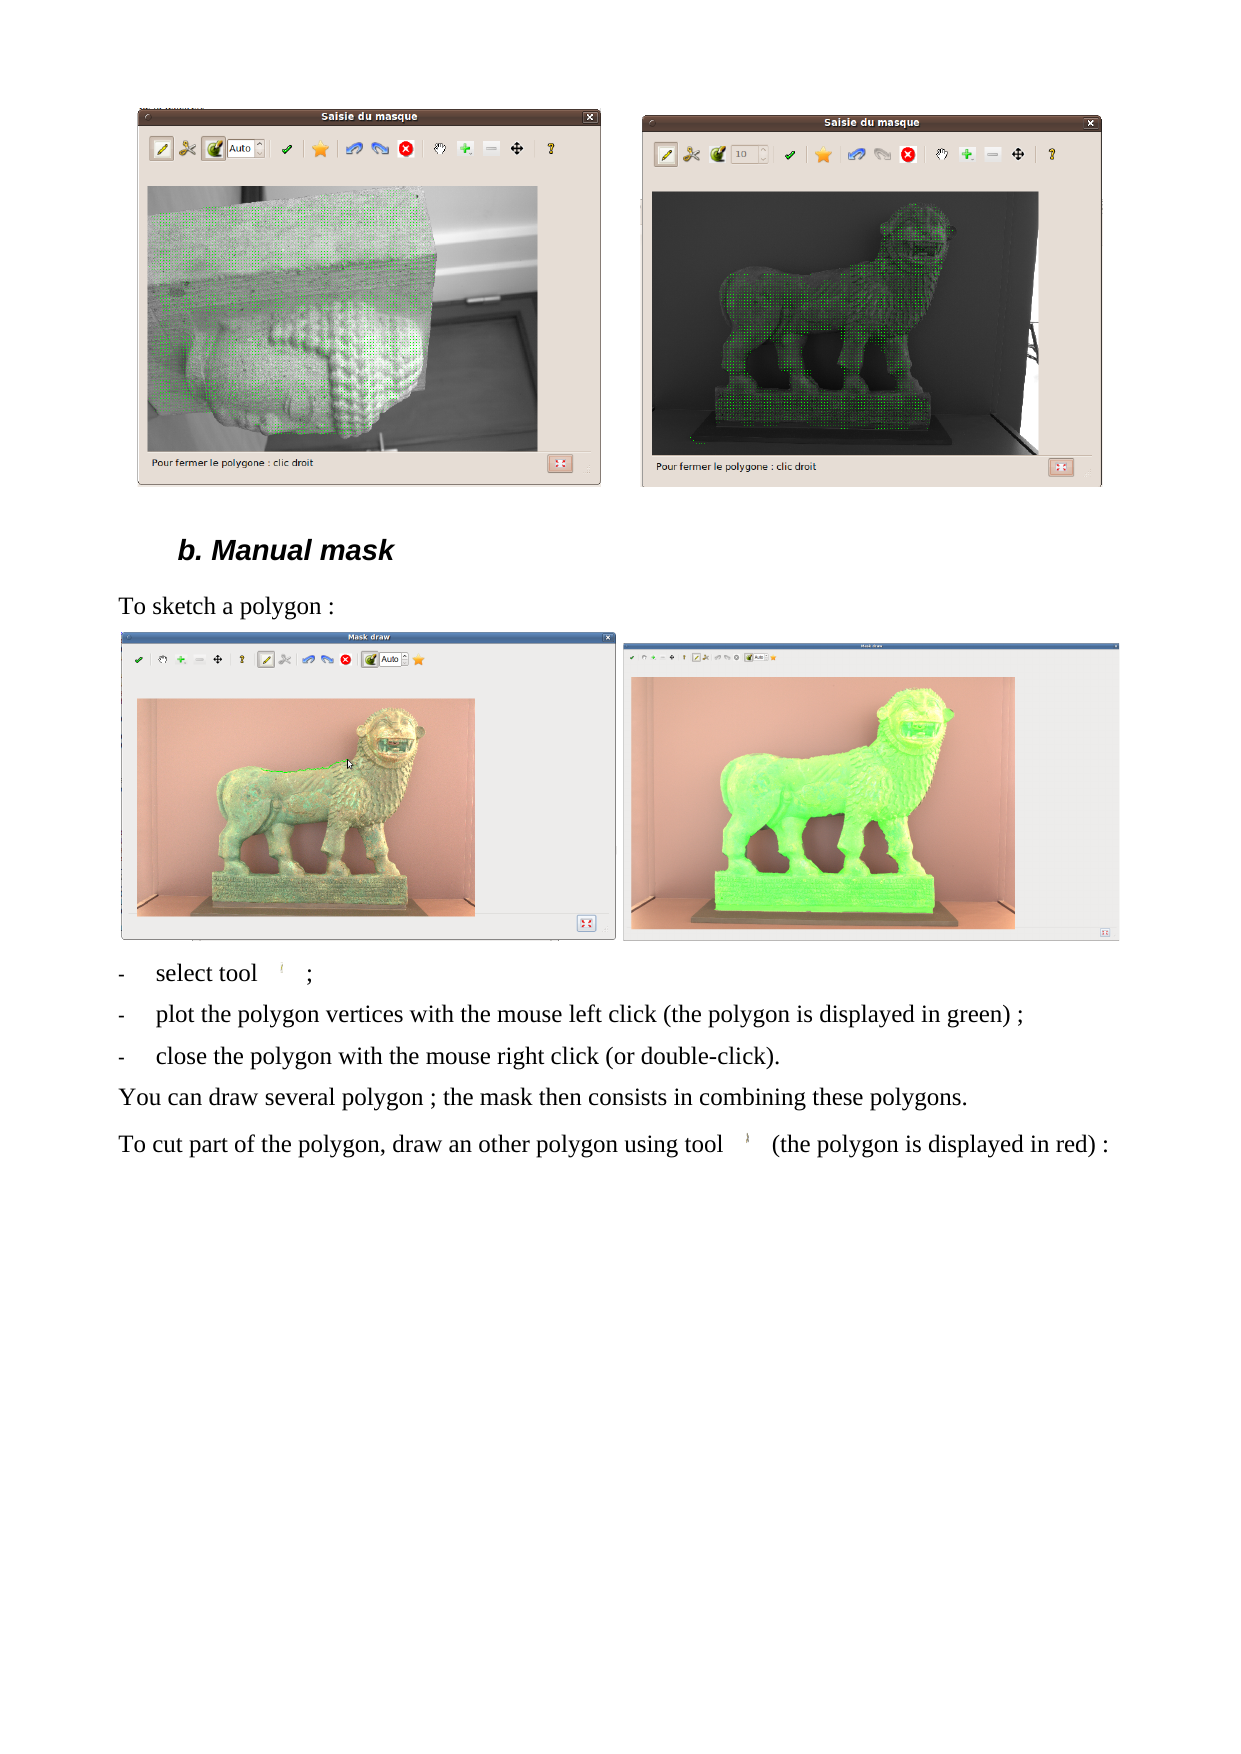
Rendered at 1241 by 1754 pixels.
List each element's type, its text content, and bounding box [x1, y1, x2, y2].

picture [623, 643, 1120, 941]
picture [640, 114, 1103, 487]
list select tool ; [118, 953, 1122, 987]
picture [121, 632, 617, 941]
picture [137, 108, 601, 487]
text You can draw several polygon ; the mask then consists in combining these polygons. [118, 1082, 1122, 1111]
list plot the polygon vertices with the mouse left click (the polygon is displayed in green) ; [118, 999, 1122, 1028]
text To cut part of the polygon, draw an other polygon using tool (the polygon is displayed in red) : [118, 1123, 1122, 1158]
subtitle b. Manual mask [116, 533, 1122, 567]
list close the polygon with the mouse right click (or double-click). [118, 1041, 1122, 1069]
text To sketch a polygon : [118, 591, 1122, 619]
